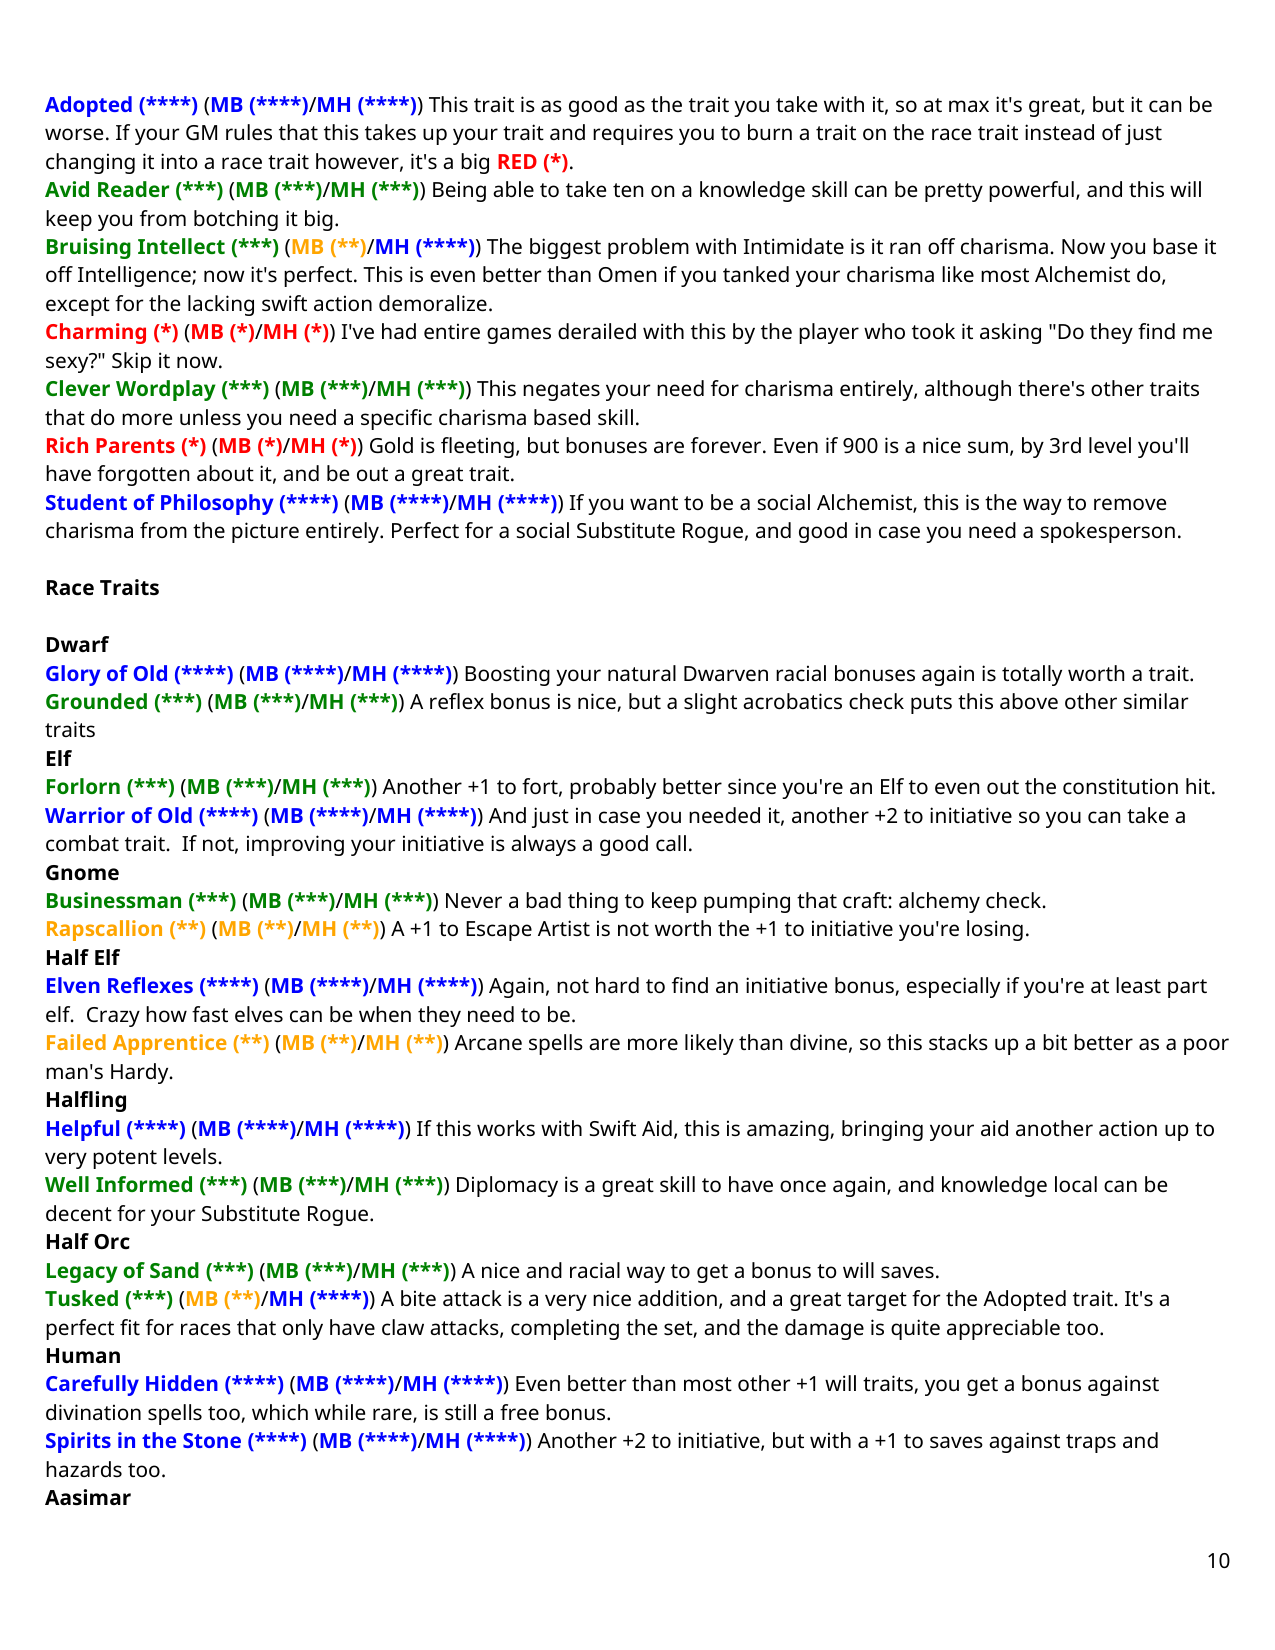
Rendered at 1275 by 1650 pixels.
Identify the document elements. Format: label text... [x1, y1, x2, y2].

text Half Elf [45, 943, 1230, 971]
text Race Traits [45, 573, 1230, 602]
text Tusked (***) (MB (**)/MH (****)) A bite attack is a very nice addition, and a great target for the Adopted trait. It's a perfect fit for races that only have claw attacks, completing the set, and the damage is quite appreciable too. [45, 1284, 1230, 1341]
text Businessman (***) (MB (***)/MH (***)) Never a bad thing to keep pumping that craft: alchemy check. [45, 886, 1230, 914]
text Forlorn (***) (MB (***)/MH (***)) Another +1 to fort, probably better since you're an Elf to even out the constitution hit. [45, 772, 1230, 801]
text Halfling [45, 1085, 1230, 1114]
text Avid Reader (***) (MB (***)/MH (***)) Being able to take ten on a knowledge skill can be pretty powerful, and this will keep you from botching it big. [45, 175, 1230, 232]
text Student of Philosophy (****) (MB (****)/MH (****)) If you want to be a social Alchemist, this is the way to remove charisma from the picture entirely. Perfect for a social Substitute Rogue, and good in case you need a spokesperson. [45, 488, 1230, 545]
text Bruising Intellect (***) (MB (**)/MH (****)) The biggest problem with Intimidate is it ran off charisma. Now you base it off Intelligence; now it's perfect. This is even better than Omen if you tanked your charisma like most Alchemist do, except for the lacking swift action demoralize. [45, 232, 1230, 317]
text Human [45, 1341, 1230, 1369]
text Grounded (***) (MB (***)/MH (***)) A reflex bonus is nice, but a slight acrobatics check puts this above other similar traits [45, 687, 1230, 744]
text Charming (*) (MB (*)/MH (*)) I've had entire games derailed with this by the player who took it asking "Do they find me sexy?" Skip it now. [45, 317, 1230, 374]
text Legacy of Sand (***) (MB (***)/MH (***)) A nice and racial way to get a bonus to will saves. [45, 1256, 1230, 1284]
text Half Orc [45, 1227, 1230, 1256]
text Clever Wordplay (***) (MB (***)/MH (***)) This negates your need for charisma entirely, although there's other traits that do more unless you need a specific charisma based skill. [45, 374, 1230, 431]
text Spirits in the Stone (****) (MB (****)/MH (****)) Another +2 to initiative, but with a +1 to saves against traps and hazards too. [45, 1426, 1230, 1483]
text Rich Parents (*) (MB (*)/MH (*)) Gold is fleeting, but bonuses are forever. Even if 900 is a nice sum, by 3rd level you'll have forgotten about it, and be out a great trait. [45, 431, 1230, 488]
text Aasimar [45, 1483, 1230, 1512]
text Carefully Hidden (****) (MB (****)/MH (****)) Even better than most other +1 will traits, you get a bonus against divination spells too, which while rare, is still a free bonus. [45, 1369, 1230, 1426]
text Gnome [45, 858, 1230, 886]
text Helpful (****) (MB (****)/MH (****)) If this works with Swift Aid, this is amazing, bringing your aid another action up to very potent levels. [45, 1114, 1230, 1171]
text Failed Apprentice (**) (MB (**)/MH (**)) Arcane spells are more likely than divine, so this stacks up a bit better as a poor man's Hardy. [45, 1028, 1230, 1085]
text Elven Reflexes (****) (MB (****)/MH (****)) Again, not hard to find an initiative bonus, especially if you're at least part elf. Crazy how fast elves can be when they need to be. [45, 971, 1230, 1028]
text Warrior of Old (****) (MB (****)/MH (****)) And just in case you needed it, another +2 to initiative so you can take a combat trait. If not, improving your initiative is always a good call. [45, 801, 1230, 858]
text Rapscallion (**) (MB (**)/MH (**)) A +1 to Escape Artist is not worth the +1 to initiative you're losing. [45, 914, 1230, 943]
text Adopted (****) (MB (****)/MH (****)) This trait is as good as the trait you take with it, so at max it's great, but it can be worse. If your GM rules that this takes up your trait and requires you to burn a trait on the race trait instead of just changing it into a race trait however, it's a big RED (*). [45, 90, 1230, 175]
text Glory of Old (****) (MB (****)/MH (****)) Boosting your natural Dwarven racial bonuses again is totally worth a trait. [45, 659, 1230, 687]
text Elf [45, 744, 1230, 772]
text Dwarf [45, 630, 1230, 659]
text Well Informed (***) (MB (***)/MH (***)) Diplomacy is a great skill to have once again, and knowledge local can be decent for your Substitute Rogue. [45, 1171, 1230, 1227]
